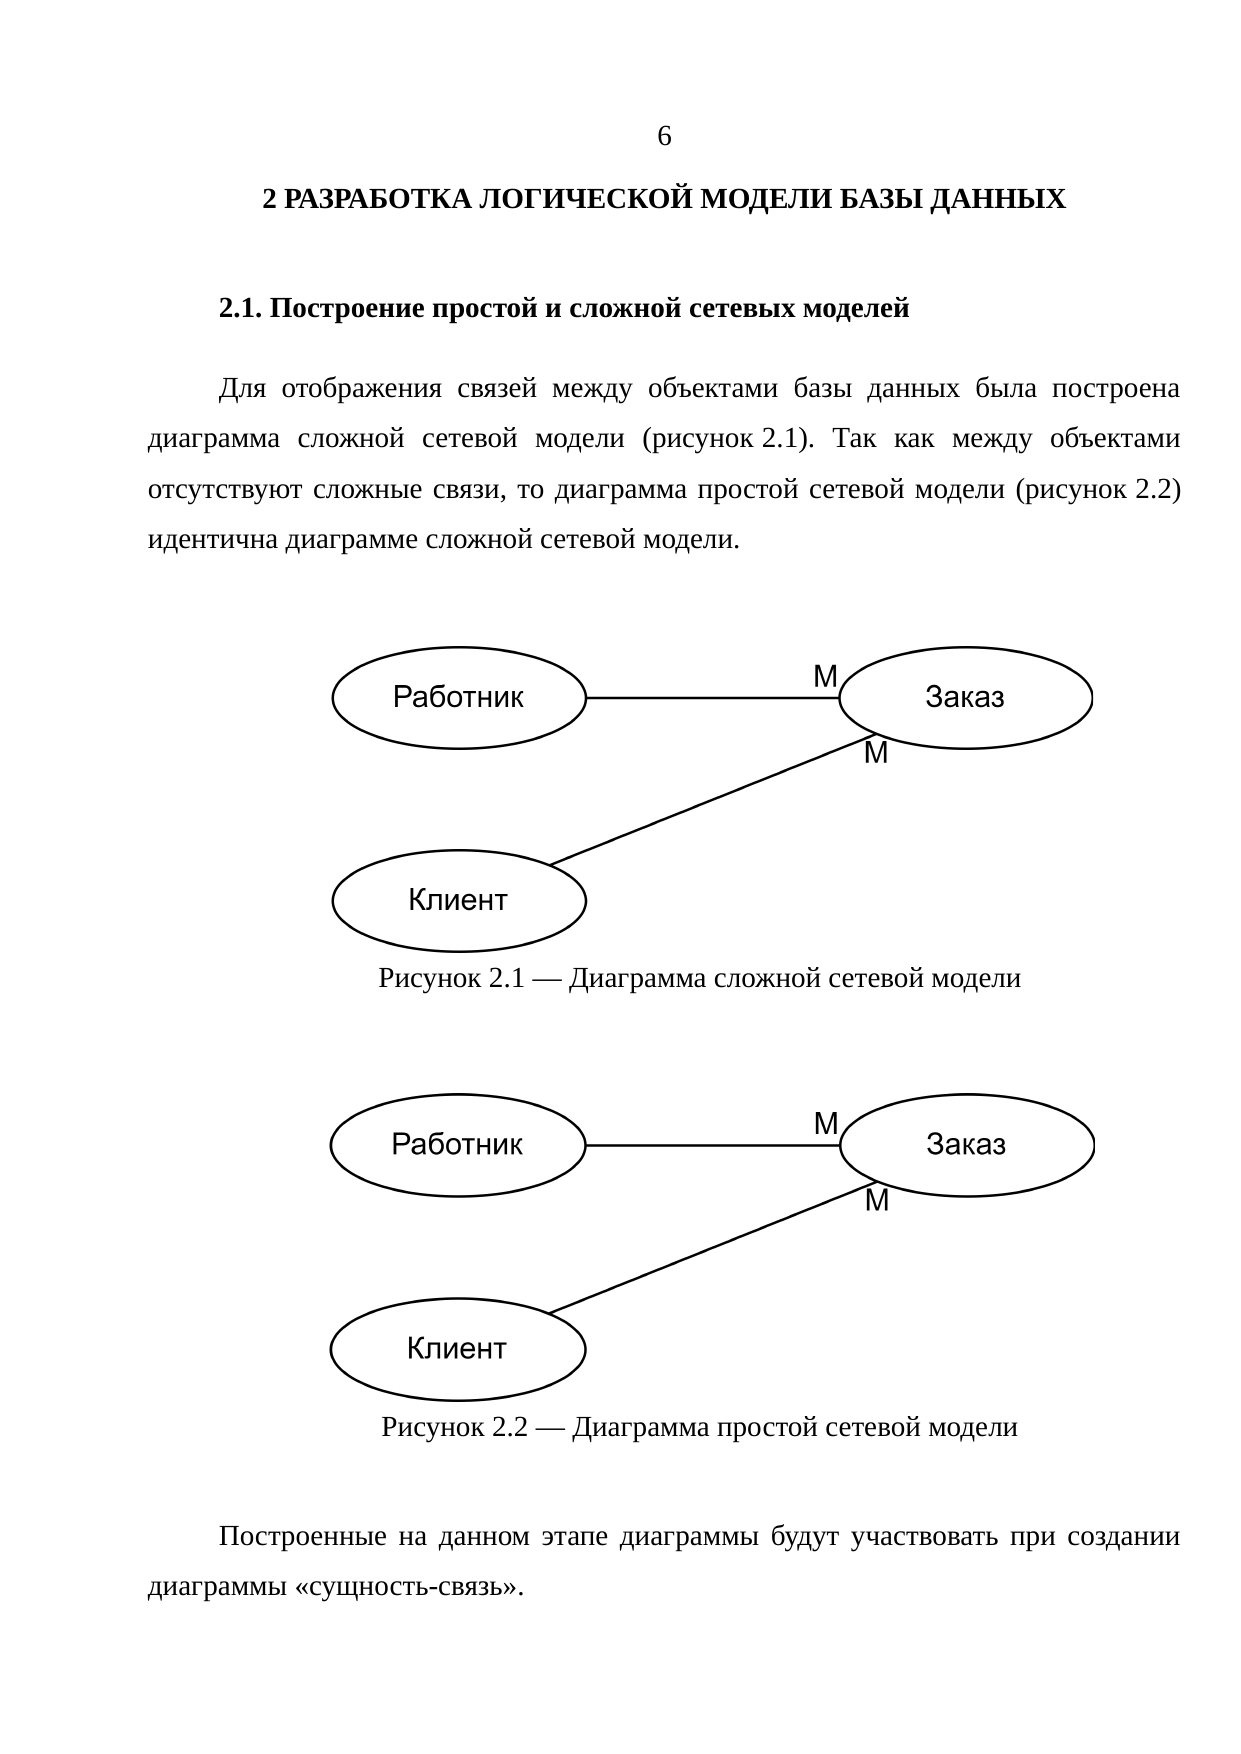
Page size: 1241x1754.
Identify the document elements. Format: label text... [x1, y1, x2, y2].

text Для отображения связей между объектами базы данных была построена диаграмма сложной сетевой модели (рисунок 2.1). Так как между объектами отсутствуют сложные связи, то диаграмма простой сетевой модели (рисунок 2.2) идентична диаграмме сложной сетевой модели. [148, 370, 1181, 555]
text Построенные на данном этапе диаграммы будут участвовать при создании диаграммы «сущность-связь». [148, 1518, 1181, 1602]
picture [306, 634, 1094, 961]
subtitle Построение простой и сложной сетевых моделей [148, 291, 1181, 324]
picture [304, 1081, 1095, 1410]
text Рисунок 2.1 — Диаграмма сложной сетевой модели [258, 634, 1142, 994]
subtitle Разработка логической модели базы данных [148, 181, 1181, 215]
text Рисунок 2.2 — Диаграмма простой сетевой модели [256, 1082, 1144, 1443]
